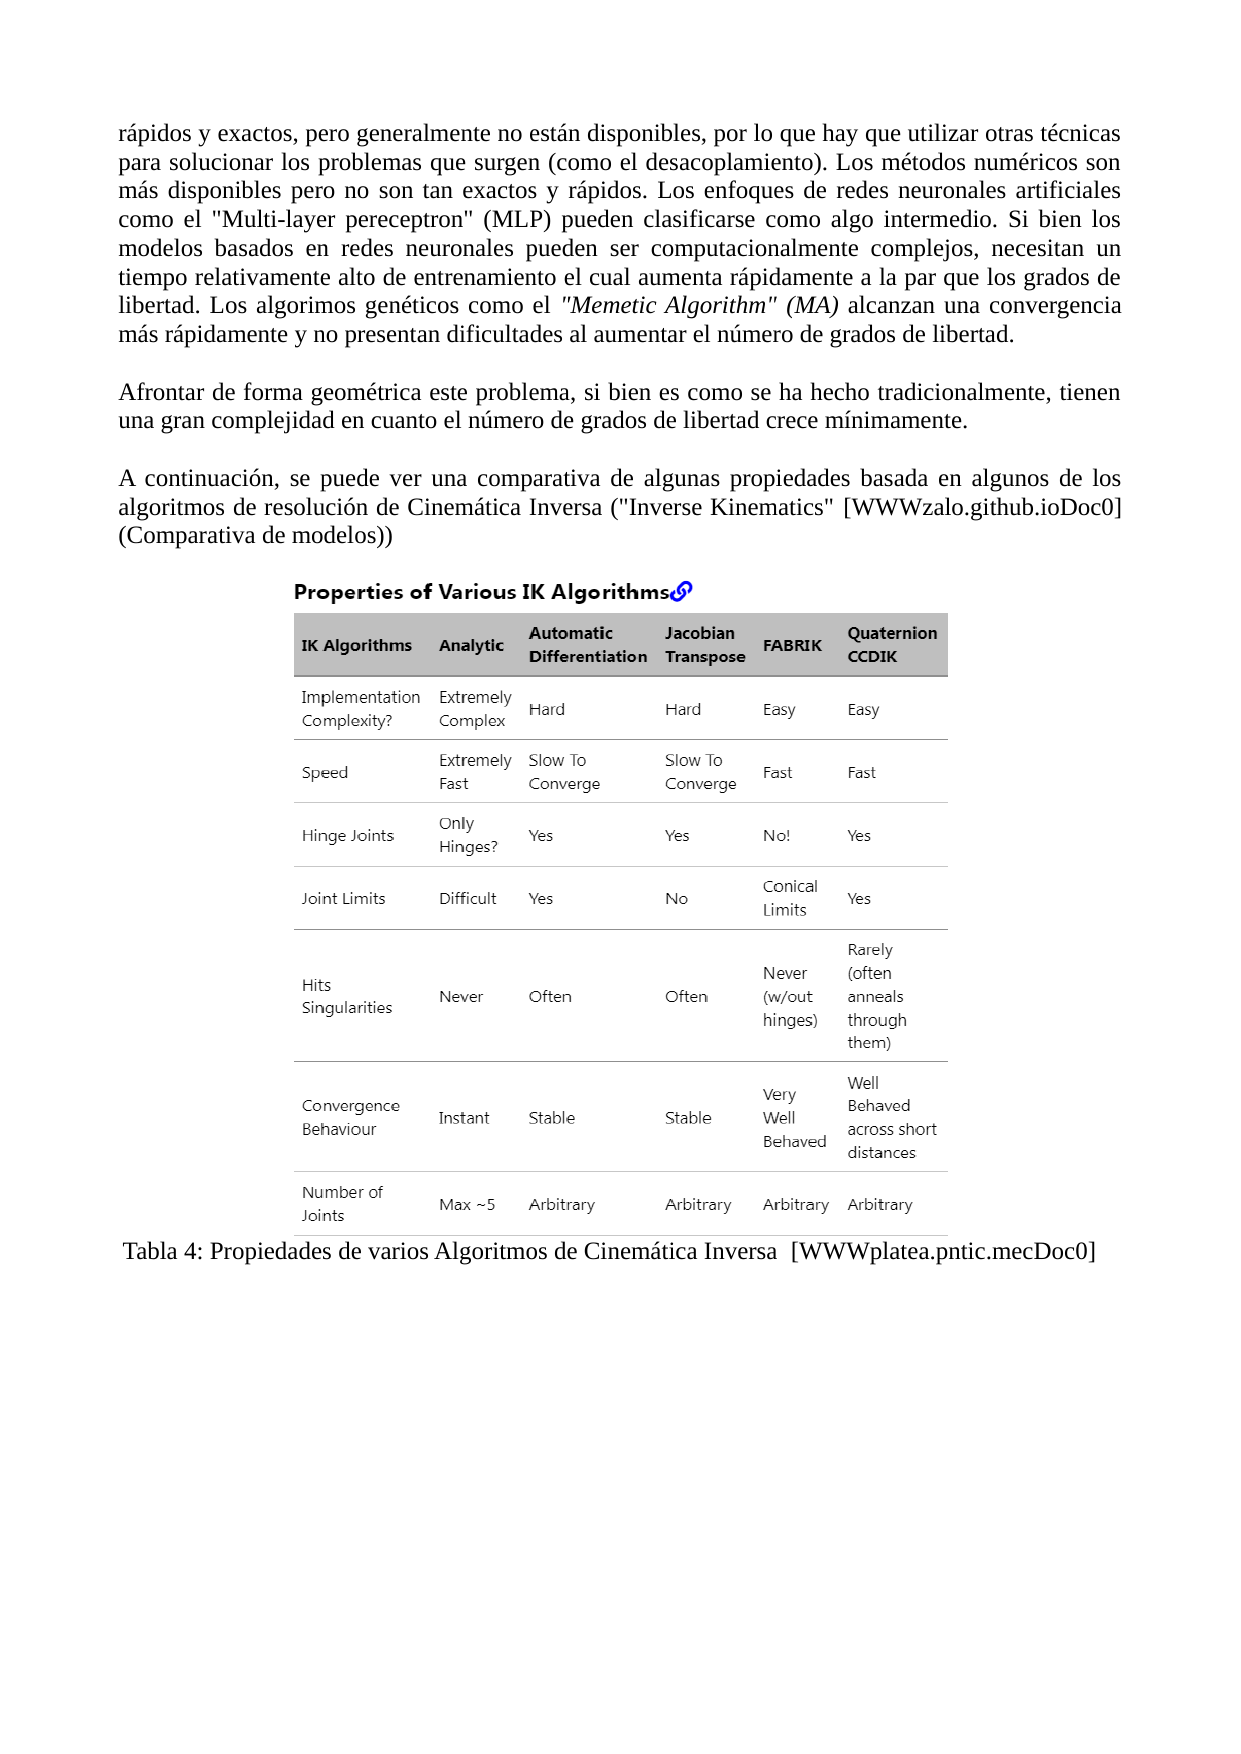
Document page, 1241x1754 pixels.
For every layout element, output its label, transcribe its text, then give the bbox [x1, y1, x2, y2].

picture [289, 578, 951, 1236]
text A continuación, se puede ver una comparativa de algunas propiedades basada en algunos de los algoritmos de resolución de Cinemática Inversa ("Inverse Kinematics" [WWWzalo.github.ioDoc0] (Comparativa de modelos)) [118, 463, 1122, 549]
text rápidos y exactos, pero generalmente no están disponibles, por lo que hay que utilizar otras técnicas para solucionar los problemas que surgen (como el desacoplamiento). Los métodos numéricos son más disponibles pero no son tan exactos y rápidos. Los enfoques de redes neuronales artificiales como el "Multi-layer pereceptron" (MLP) pueden clasificarse como algo intermedio. Si bien los modelos basados en redes neuronales pueden ser computacionalmente complejos, necesitan un tiempo relativamente alto de entrenamiento el cual aumenta rápidamente a la par que los grados de libertad. Los algorimos genéticos como el "Memetic Algorithm" (MA) alcanzan una convergencia más rápidamente y no presentan dificultades al aumentar el número de grados de libertad. [118, 118, 1122, 348]
text Afrontar de forma geométrica este problema, si bien es como se ha hecho tradicionalmente, tienen una gran complejidad en cuanto el número de grados de libertad crece mínimamente. [118, 377, 1122, 434]
text Tabla 4: Propiedades de varios Algoritmos de Cinemática Inversa [WWWplatea.pntic.mecDoc0] [122, 578, 1118, 1264]
